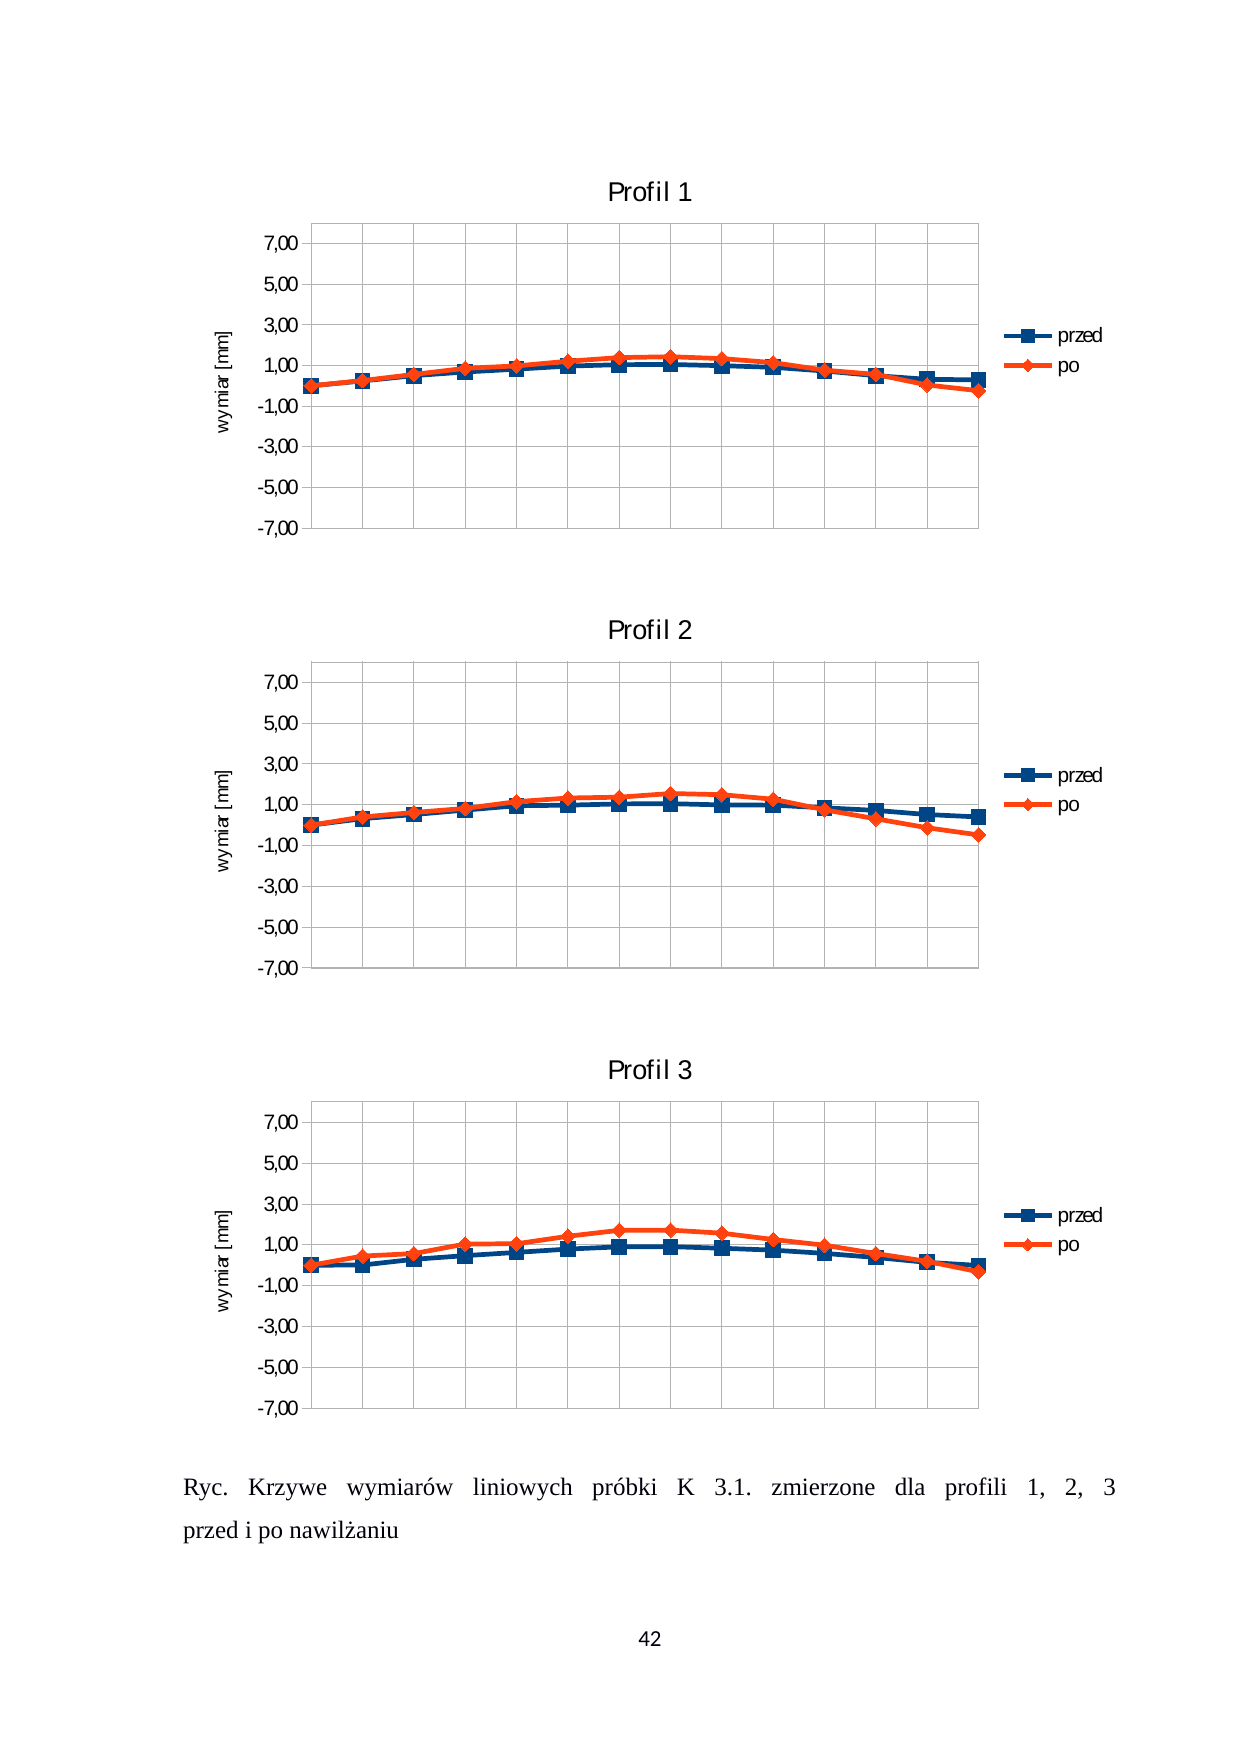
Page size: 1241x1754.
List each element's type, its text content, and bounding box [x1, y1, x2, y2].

table_cell Ryc. Krzywe wymiarów liniowych próbki K 3.1. zmierzone dla profili 1, 2, 3 przed i po nawilżaniu [177, 1467, 1122, 1571]
table_cell [177, 1428, 1122, 1467]
table_header [177, 148, 1122, 153]
table_header [177, 548, 1122, 586]
table_cell [177, 1026, 1122, 1032]
table_cell [177, 988, 1122, 1026]
table_cell [177, 586, 1122, 592]
